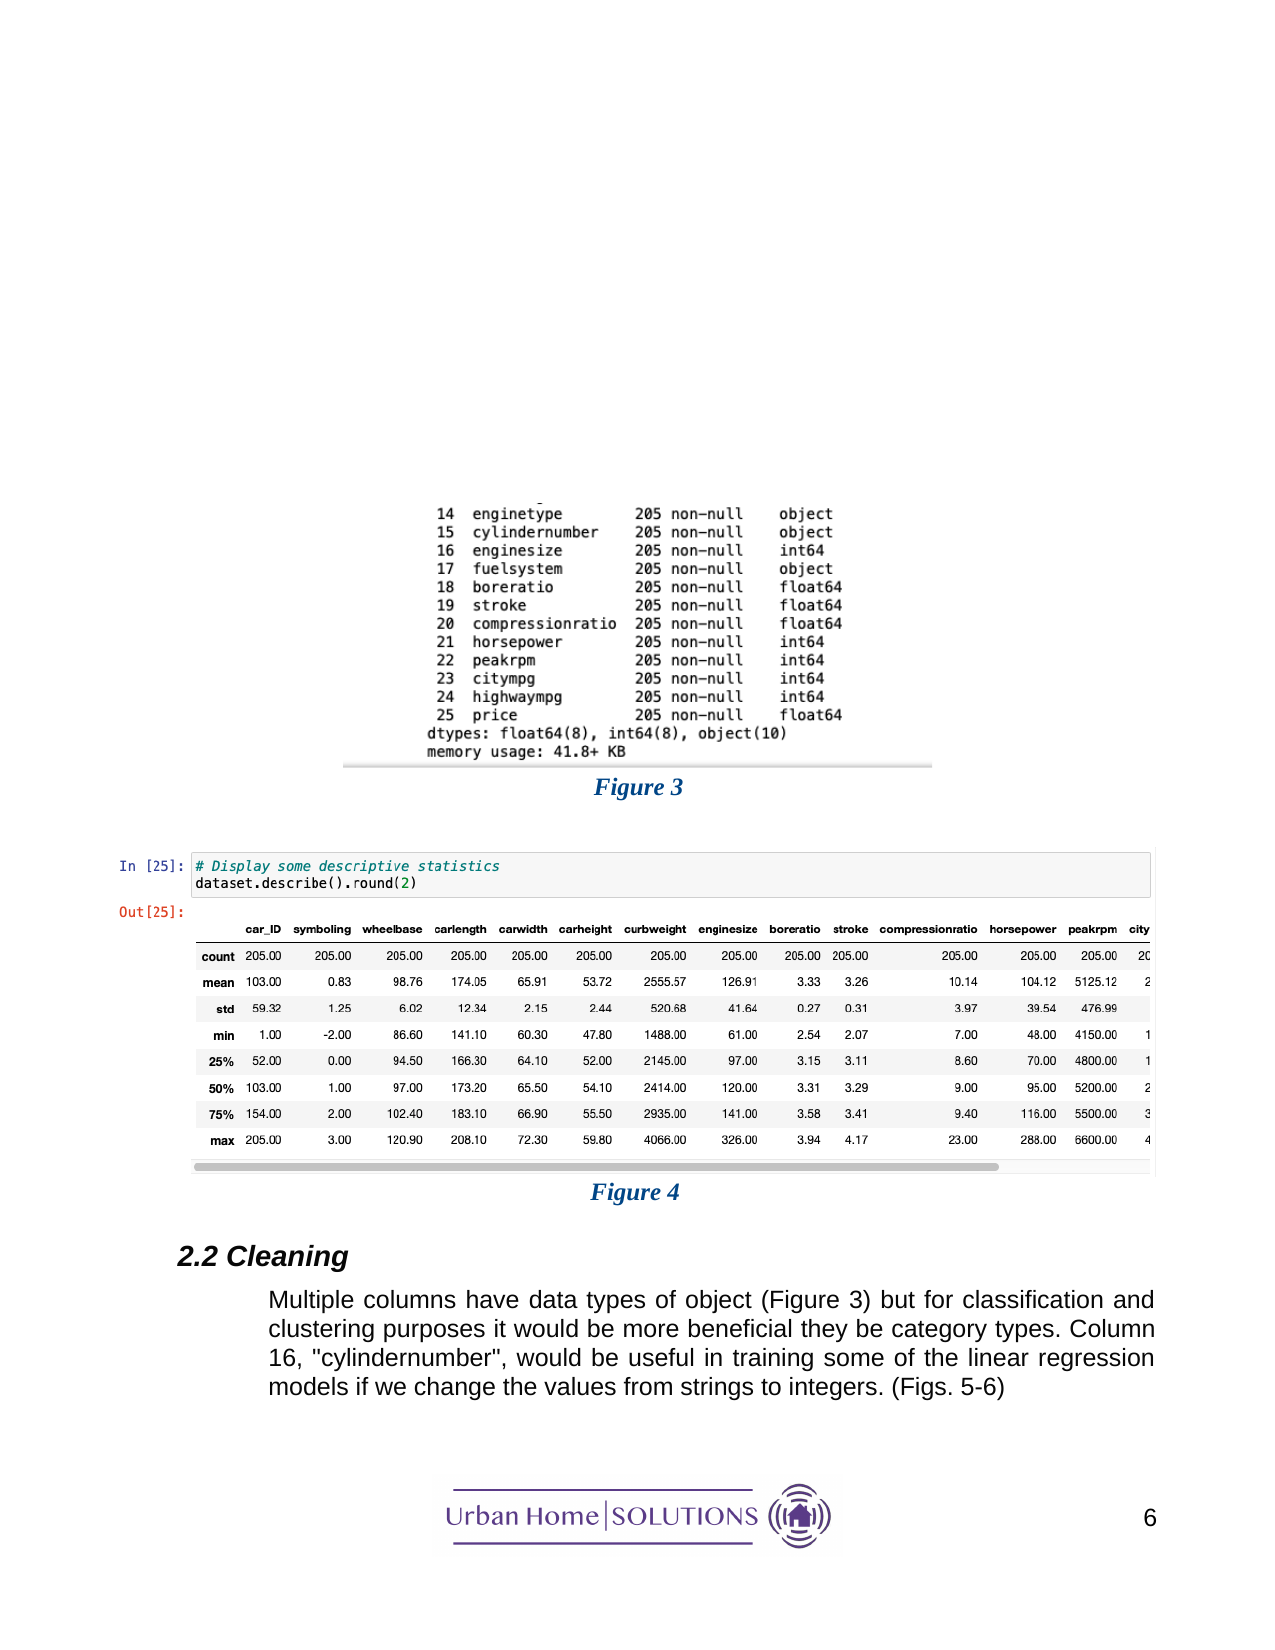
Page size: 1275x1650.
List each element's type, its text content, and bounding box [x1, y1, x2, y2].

text Figure 4 [117, 1177, 1155, 1206]
subtitle 2.2 Cleaning [177, 1239, 1157, 1273]
picture [432, 1474, 844, 1557]
list Multiple columns have data types of object (Figure 3) but for classification and clustering purposes it would be more beneficial they be category types. Column 16, "cylindernumber", would be useful in training some of the linear regression models if we change the values from strings to integers. (Figs. 5-6) [231, 1285, 1157, 1400]
picture [116, 847, 1156, 1177]
text Figure 3 [336, 536, 944, 801]
picture [343, 503, 933, 773]
